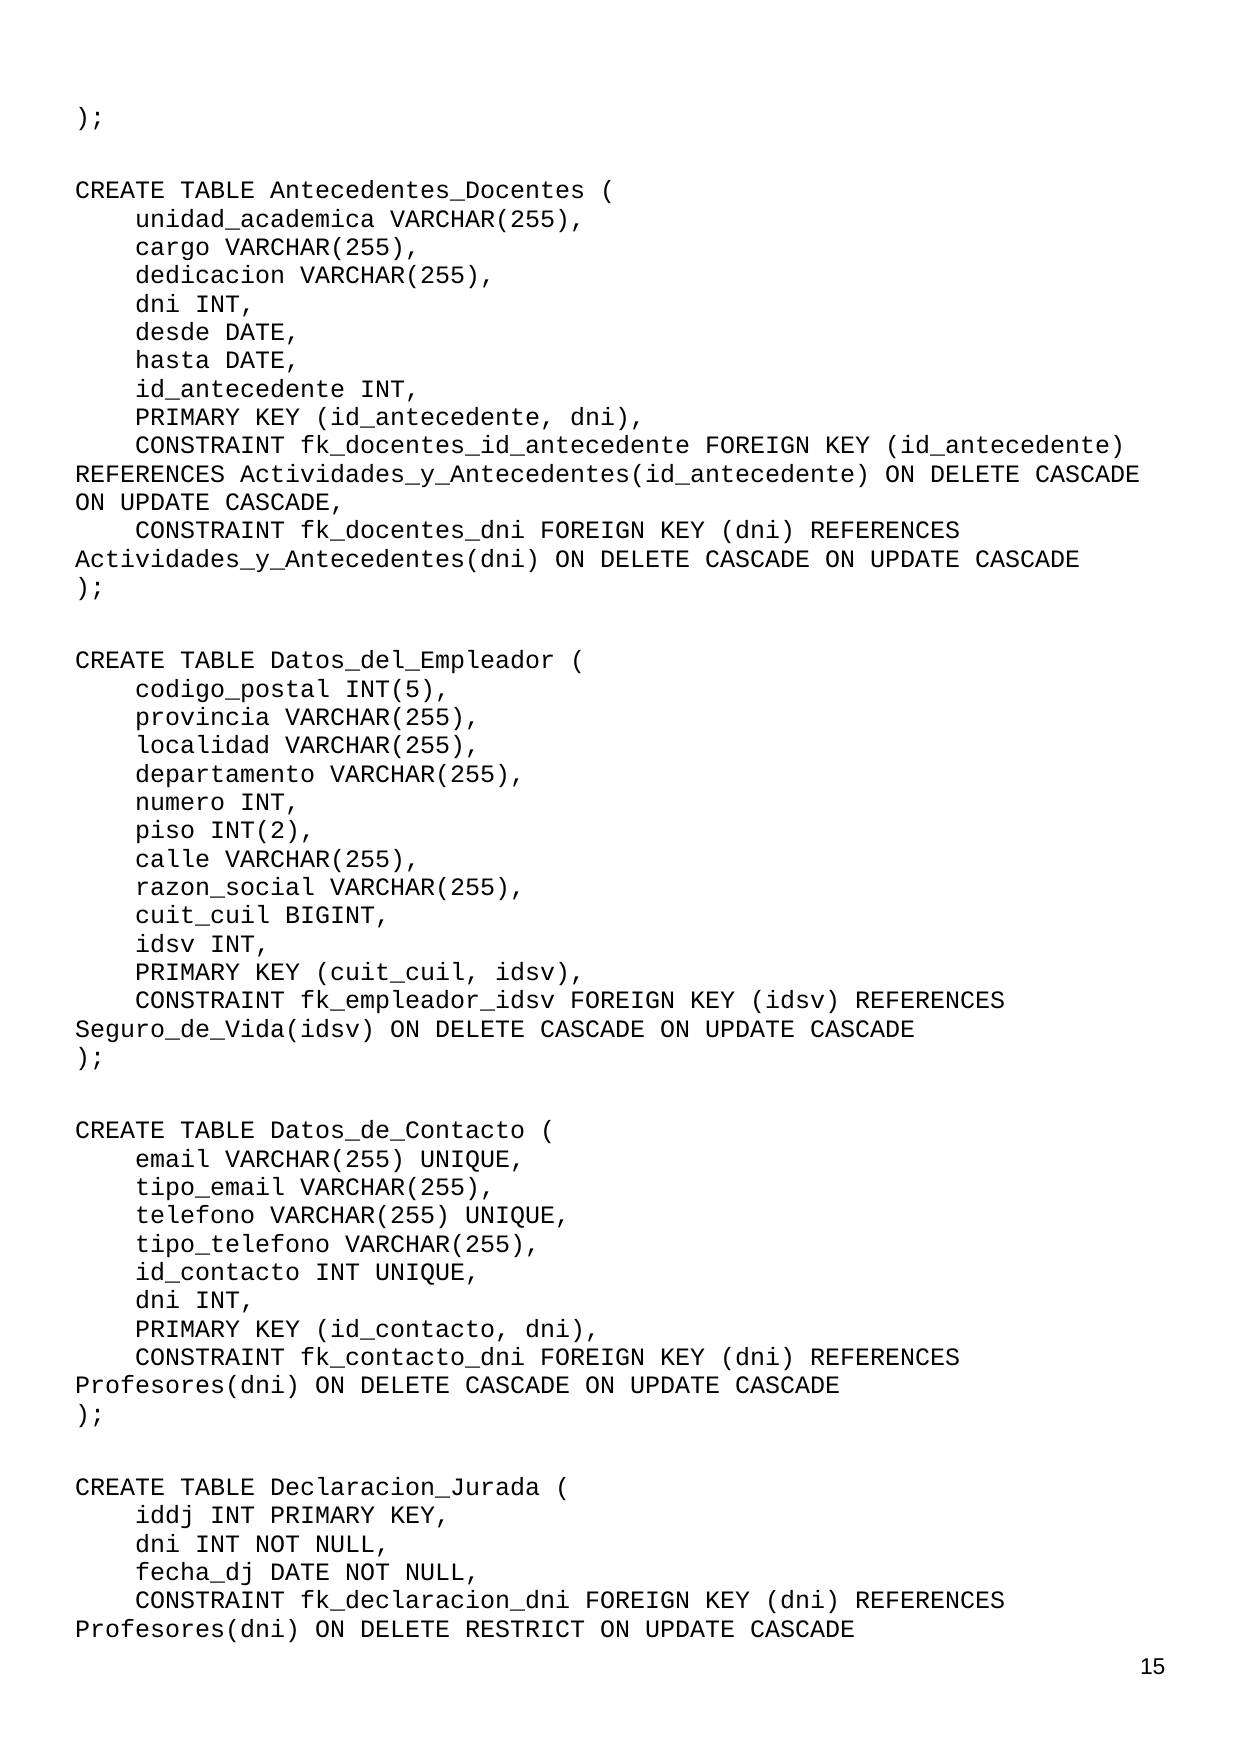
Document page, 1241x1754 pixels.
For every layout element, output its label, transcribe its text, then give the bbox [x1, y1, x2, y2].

text codigo_postal INT(5), [75, 676, 1165, 704]
text PRIMARY KEY (id_contacto, dni), [75, 1316, 1165, 1344]
text CREATE TABLE Antecedentes_Docentes ( [75, 178, 1165, 206]
text CONSTRAINT fk_docentes_id_antecedente FOREIGN KEY (id_antecedente) REFERENCES Actividades_y_Antecedentes(id_antecedente) ON DELETE CASCADE ON UPDATE CASCADE, [75, 433, 1165, 518]
text CREATE TABLE Datos_del_Empleador ( [75, 648, 1165, 676]
text telefono VARCHAR(255) UNIQUE, [75, 1203, 1165, 1231]
text departamento VARCHAR(255), [75, 761, 1165, 789]
text localidad VARCHAR(255), [75, 733, 1165, 761]
text PRIMARY KEY (id_antecedente, dni), [75, 404, 1165, 433]
text id_contacto INT UNIQUE, [75, 1259, 1165, 1288]
text CONSTRAINT fk_empleador_idsv FOREIGN KEY (idsv) REFERENCES Seguro_de_Vida(idsv) ON DELETE CASCADE ON UPDATE CASCADE [75, 988, 1165, 1044]
text dni INT, [75, 1288, 1165, 1316]
text dni INT, [75, 291, 1165, 319]
text fecha_dj DATE NOT NULL, [75, 1559, 1165, 1588]
text tipo_telefono VARCHAR(255), [75, 1231, 1165, 1259]
text ); [75, 1044, 1165, 1073]
text CONSTRAINT fk_docentes_dni FOREIGN KEY (dni) REFERENCES Actividades_y_Antecedentes(dni) ON DELETE CASCADE ON UPDATE CASCADE [75, 518, 1165, 574]
text ); [75, 104, 1165, 133]
text CONSTRAINT fk_contacto_dni FOREIGN KEY (dni) REFERENCES Profesores(dni) ON DELETE CASCADE ON UPDATE CASCADE [75, 1344, 1165, 1401]
text id_antecedente INT, [75, 376, 1165, 404]
text idsv INT, [75, 931, 1165, 959]
text cuit_cuil BIGINT, [75, 903, 1165, 931]
text razon_social VARCHAR(255), [75, 874, 1165, 903]
text hasta DATE, [75, 348, 1165, 376]
text tipo_email VARCHAR(255), [75, 1174, 1165, 1203]
text PRIMARY KEY (cuit_cuil, idsv), [75, 959, 1165, 988]
text CREATE TABLE Declaracion_Jurada ( [75, 1474, 1165, 1503]
text desde DATE, [75, 319, 1165, 348]
text provincia VARCHAR(255), [75, 704, 1165, 733]
text iddj INT PRIMARY KEY, [75, 1503, 1165, 1531]
text ); [75, 1401, 1165, 1429]
text dedicacion VARCHAR(255), [75, 263, 1165, 291]
text CONSTRAINT fk_declaracion_dni FOREIGN KEY (dni) REFERENCES Profesores(dni) ON DELETE RESTRICT ON UPDATE CASCADE [75, 1588, 1165, 1644]
text dni INT NOT NULL, [75, 1531, 1165, 1559]
text email VARCHAR(255) UNIQUE, [75, 1146, 1165, 1174]
text cargo VARCHAR(255), [75, 234, 1165, 263]
text unidad_academica VARCHAR(255), [75, 206, 1165, 234]
text piso INT(2), [75, 818, 1165, 846]
text numero INT, [75, 789, 1165, 818]
text CREATE TABLE Datos_de_Contacto ( [75, 1118, 1165, 1146]
text calle VARCHAR(255), [75, 846, 1165, 874]
text ); [75, 574, 1165, 603]
